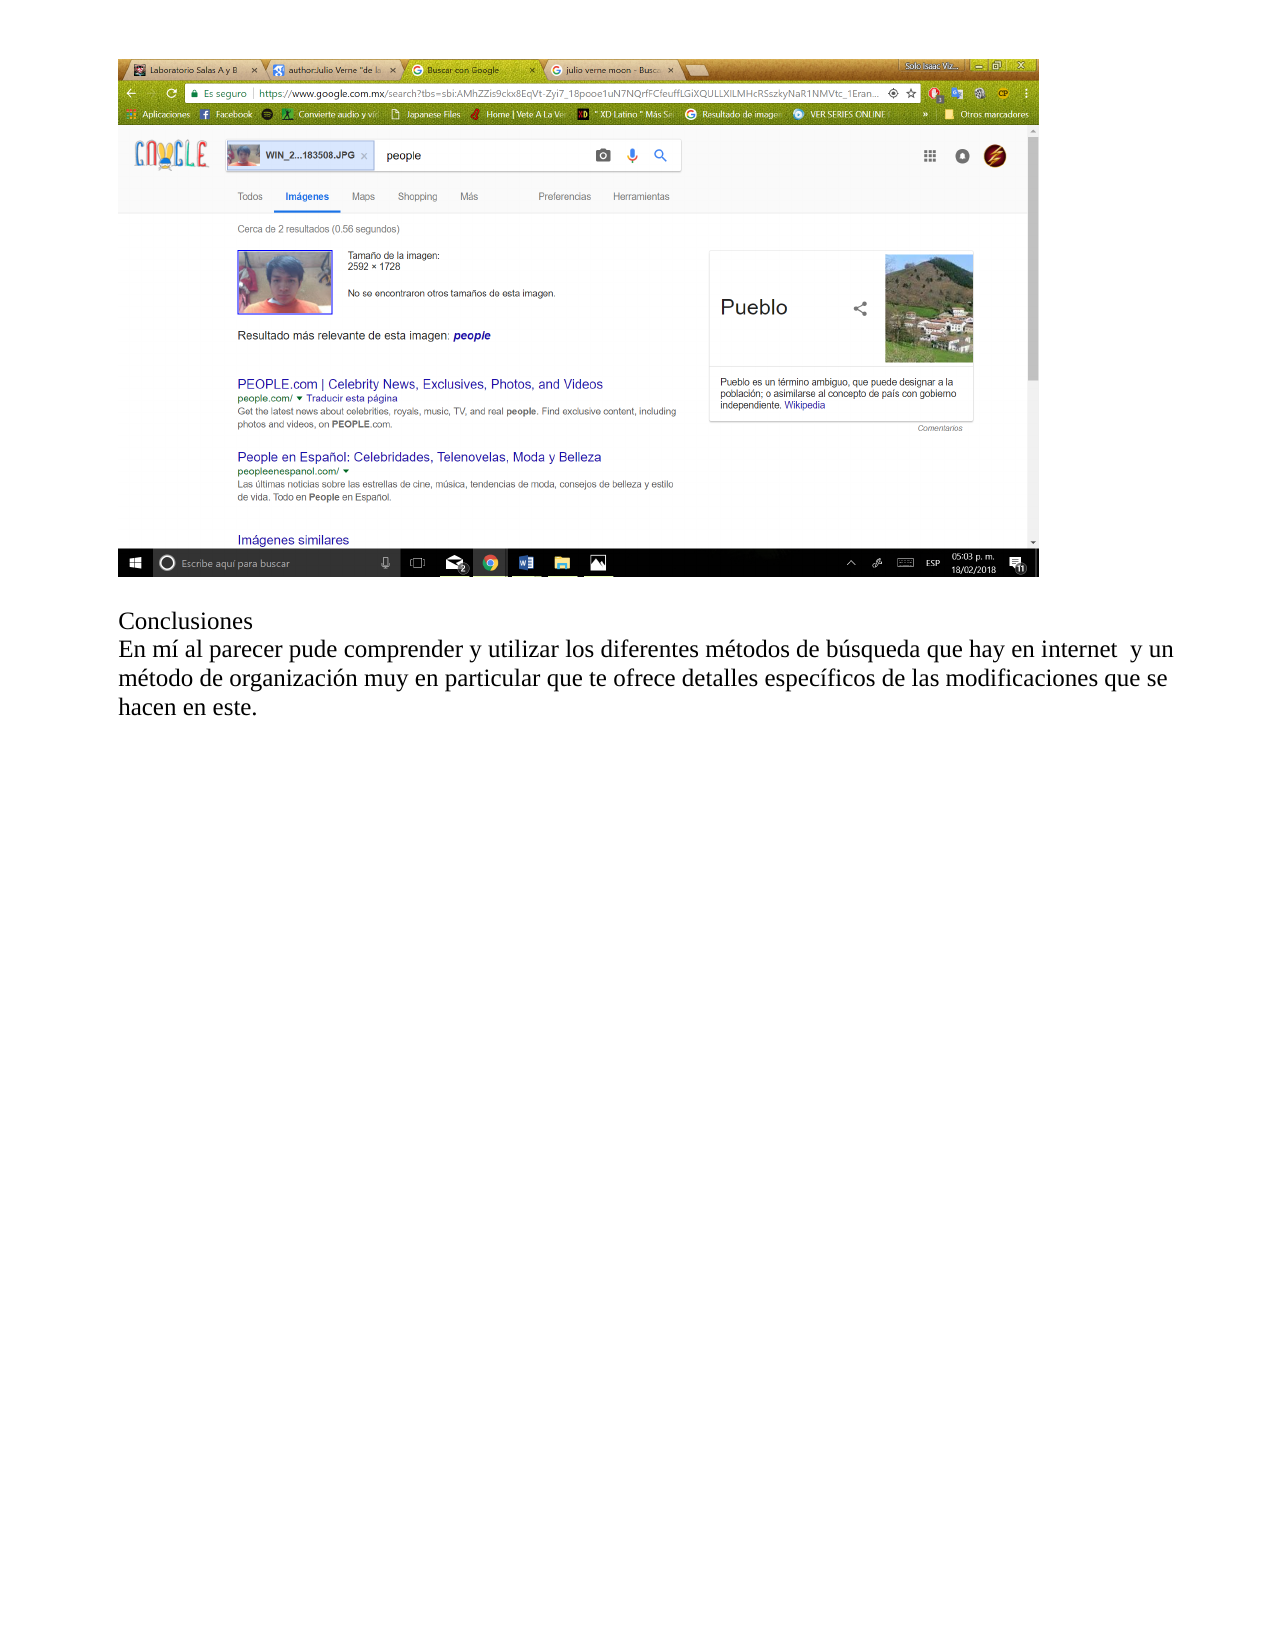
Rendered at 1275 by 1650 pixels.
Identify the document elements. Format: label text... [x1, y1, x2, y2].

text Conclusiones [118, 606, 1205, 634]
text En mí al parecer pude comprender y utilizar los diferentes métodos de búsqueda que hay en internet y un método de organización muy en particular que te ofrece detalles específicos de las modificaciones que se hacen en este. [118, 634, 1205, 721]
